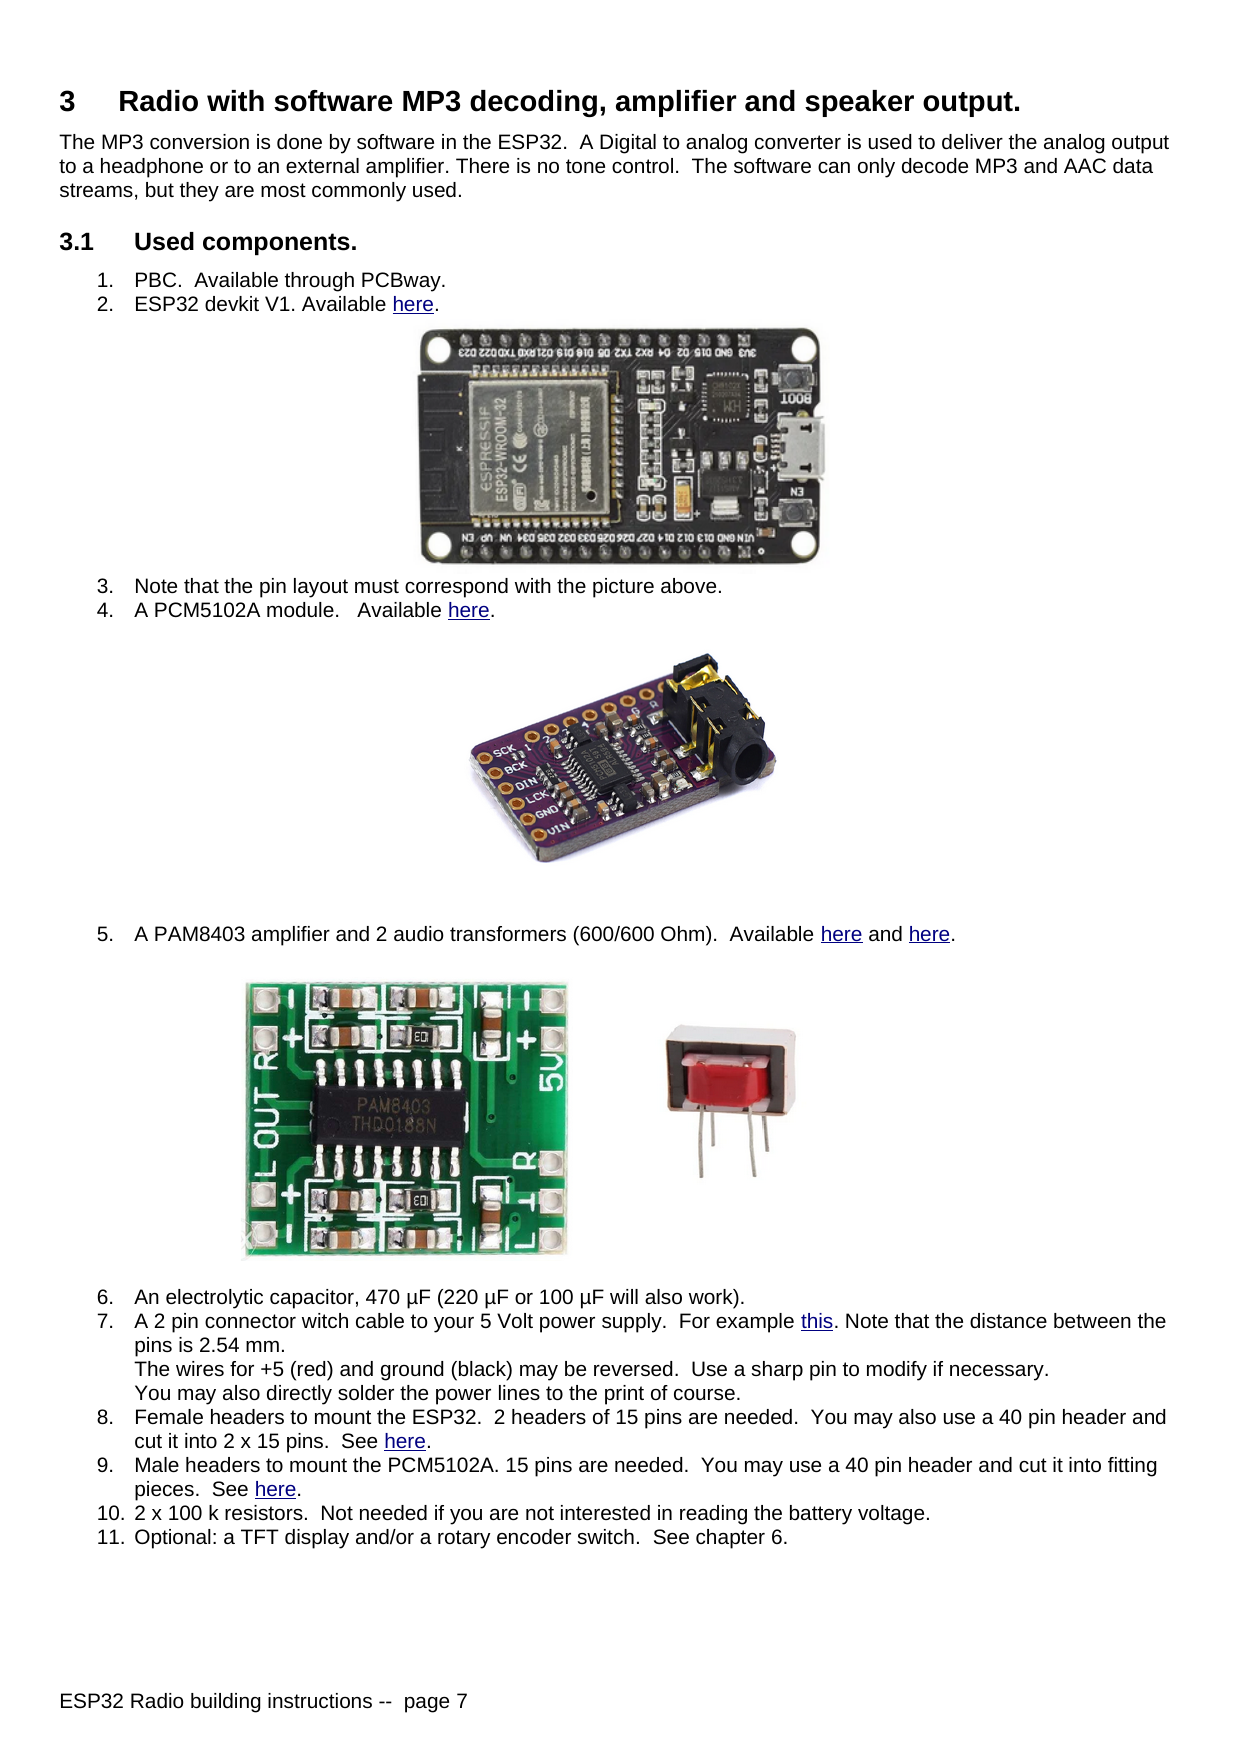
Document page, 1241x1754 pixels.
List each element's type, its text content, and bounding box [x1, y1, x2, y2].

picture [240, 977, 574, 1261]
subtitle Used components. [59, 227, 1181, 256]
picture [410, 316, 831, 574]
list 2 x 100 k resistors. Not needed if you are not interested in reading the battery voltage. [97, 1501, 1181, 1524]
list Note that the pin layout must correspond with the picture above. [97, 316, 1181, 598]
picture [627, 1014, 809, 1192]
list ESP32 devkit V1. Available here. [97, 292, 1181, 316]
list Male headers to mount the PCM5102A. 15 pins are needed. You may use a 40 pin header and cut it into fitting pieces. See here. [97, 1453, 1181, 1501]
list A PCM5102A module. Available here. [97, 598, 1181, 646]
list PBC. Available through PCBway. [97, 268, 1181, 292]
list An electrolytic capacitor, 470 µF (220 µF or 100 µF will also work). [97, 1285, 1181, 1309]
list A 2 pin connector witch cable to your 5 Volt power supply. For example this. Note that the distance between the pins is 2.54 mm. The wires for +5 (red) and ground (black) may be reversed. Use a sharp pin to modify if necessary. You may also directly solder the power lines to the print of course. [97, 1309, 1181, 1405]
subtitle Radio with software MP3 decoding, amplifier and speaker output. [59, 84, 1181, 118]
list A PAM8403 amplifier and 2 audio transformers (600/600 Ohm). Available here and here. [97, 921, 1181, 969]
list Optional: a TFT display and/or a rotary encoder switch. See chapter 6. [97, 1524, 1181, 1548]
text The MP3 conversion is done by software in the ESP32. A Digital to analog converter is used to deliver the analog output to a headphone or to an external amplifier. There is no tone control. The software can only decode MP3 and AAC data streams, but they are most commonly used. [59, 130, 1181, 202]
list Female headers to mount the ESP32. 2 headers of 15 pins are needed. You may also use a 40 pin header and cut it into 2 x 15 pins. See here. [97, 1405, 1181, 1453]
